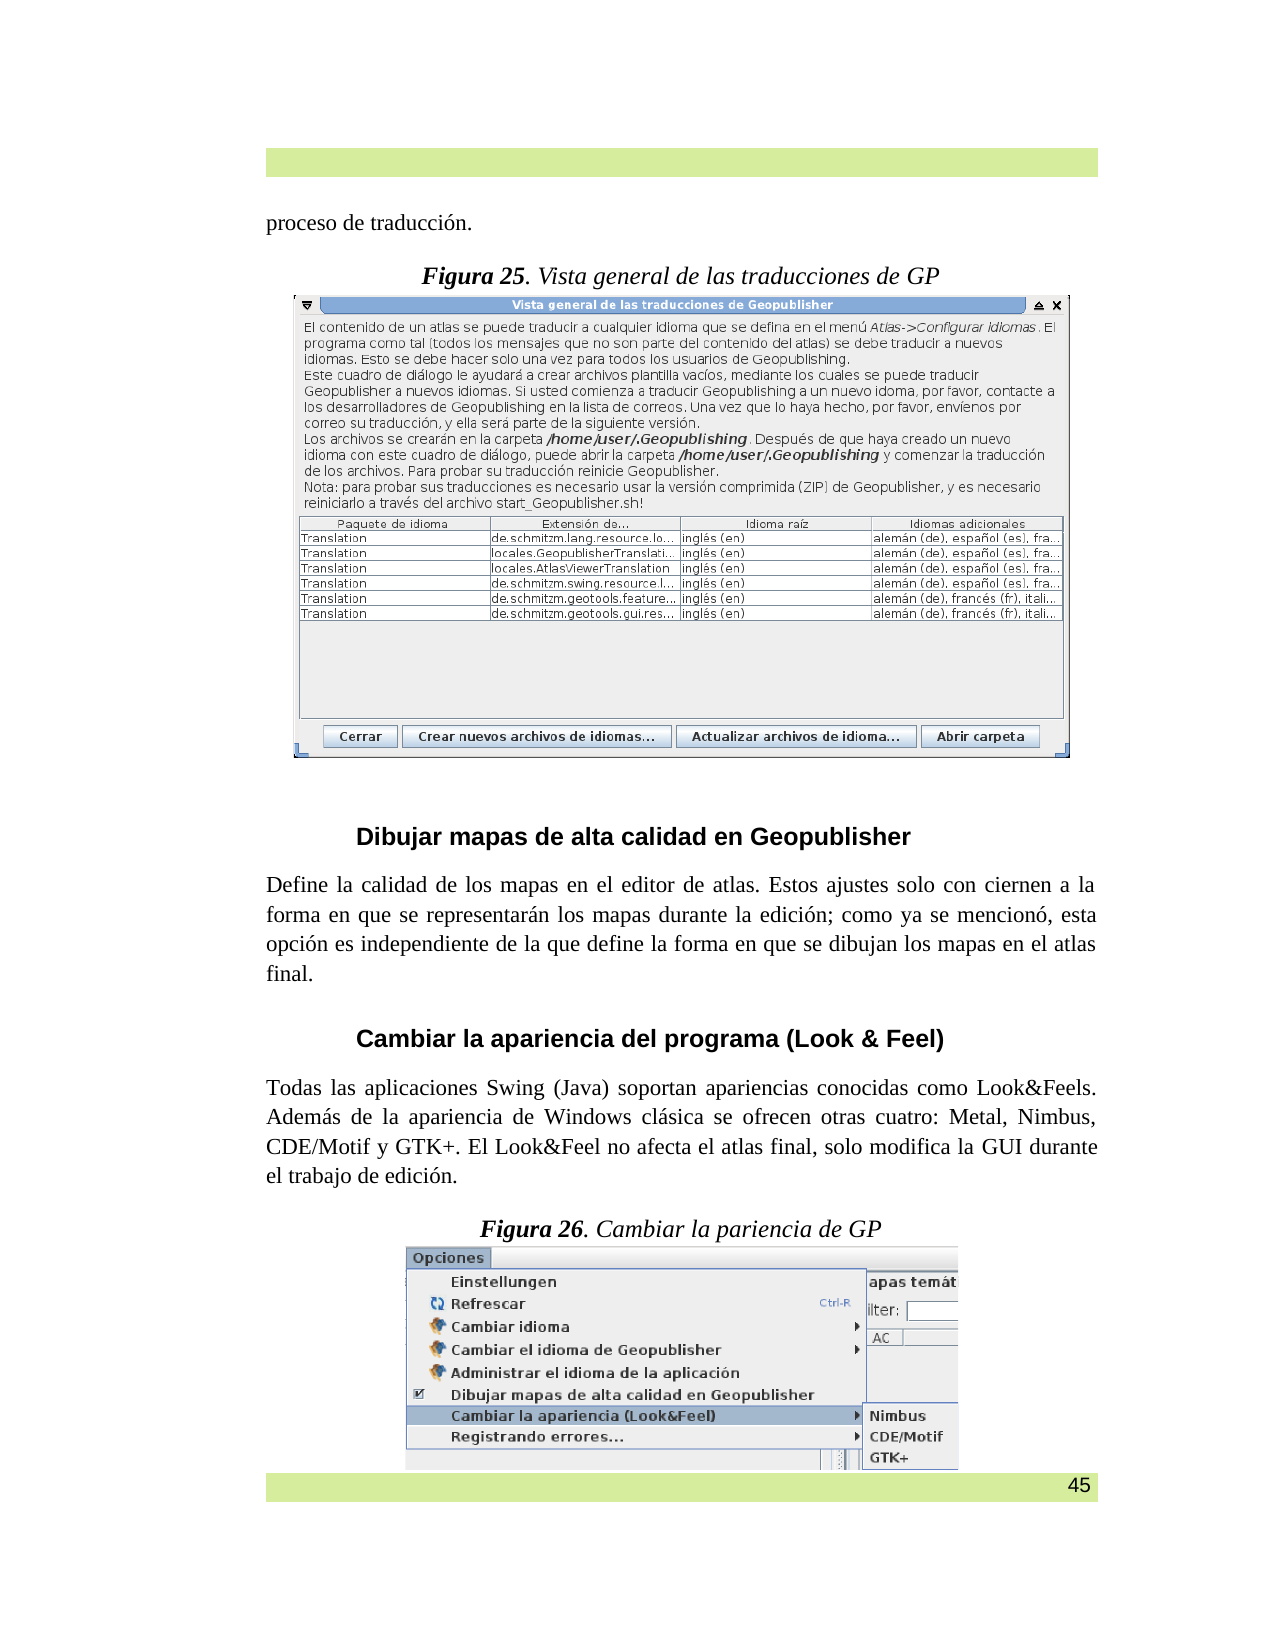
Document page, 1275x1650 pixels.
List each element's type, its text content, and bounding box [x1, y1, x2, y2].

text Figura 26. Cambiar la pariencia de GP [266, 1214, 1098, 1329]
picture [293, 295, 1070, 758]
subtitle Cambiar la apariencia del programa (Look & Feel) [266, 1024, 1098, 1053]
text Define la calidad de los mapas en el editor de atlas. Estos ajustes solo con ciernen a la forma en que se representarán los mapas durante la edición; como ya se mencionó, esta opción es independiente de la que define la forma en que se dibujan los mapas en el atlas final. [266, 869, 1098, 987]
picture [405, 1246, 959, 1470]
text Todas las aplicaciones Swing (Java) soportan apariencias conocidas como Look&Feels. Además de la apariencia de Windows clásica se ofrecen otras cuatro: Metal, Nimbus, CDE/Motif y GTK+. El Look&Feel no afecta el atlas final, solo modifica la GUI durante el trabajo de edición. [266, 1072, 1098, 1189]
subtitle Dibujar mapas de alta calidad en Geopublisher [266, 822, 1098, 851]
text Figura 25. Vista general de las traducciones de GP [266, 261, 1098, 290]
text proceso de traducción. [266, 207, 1098, 236]
